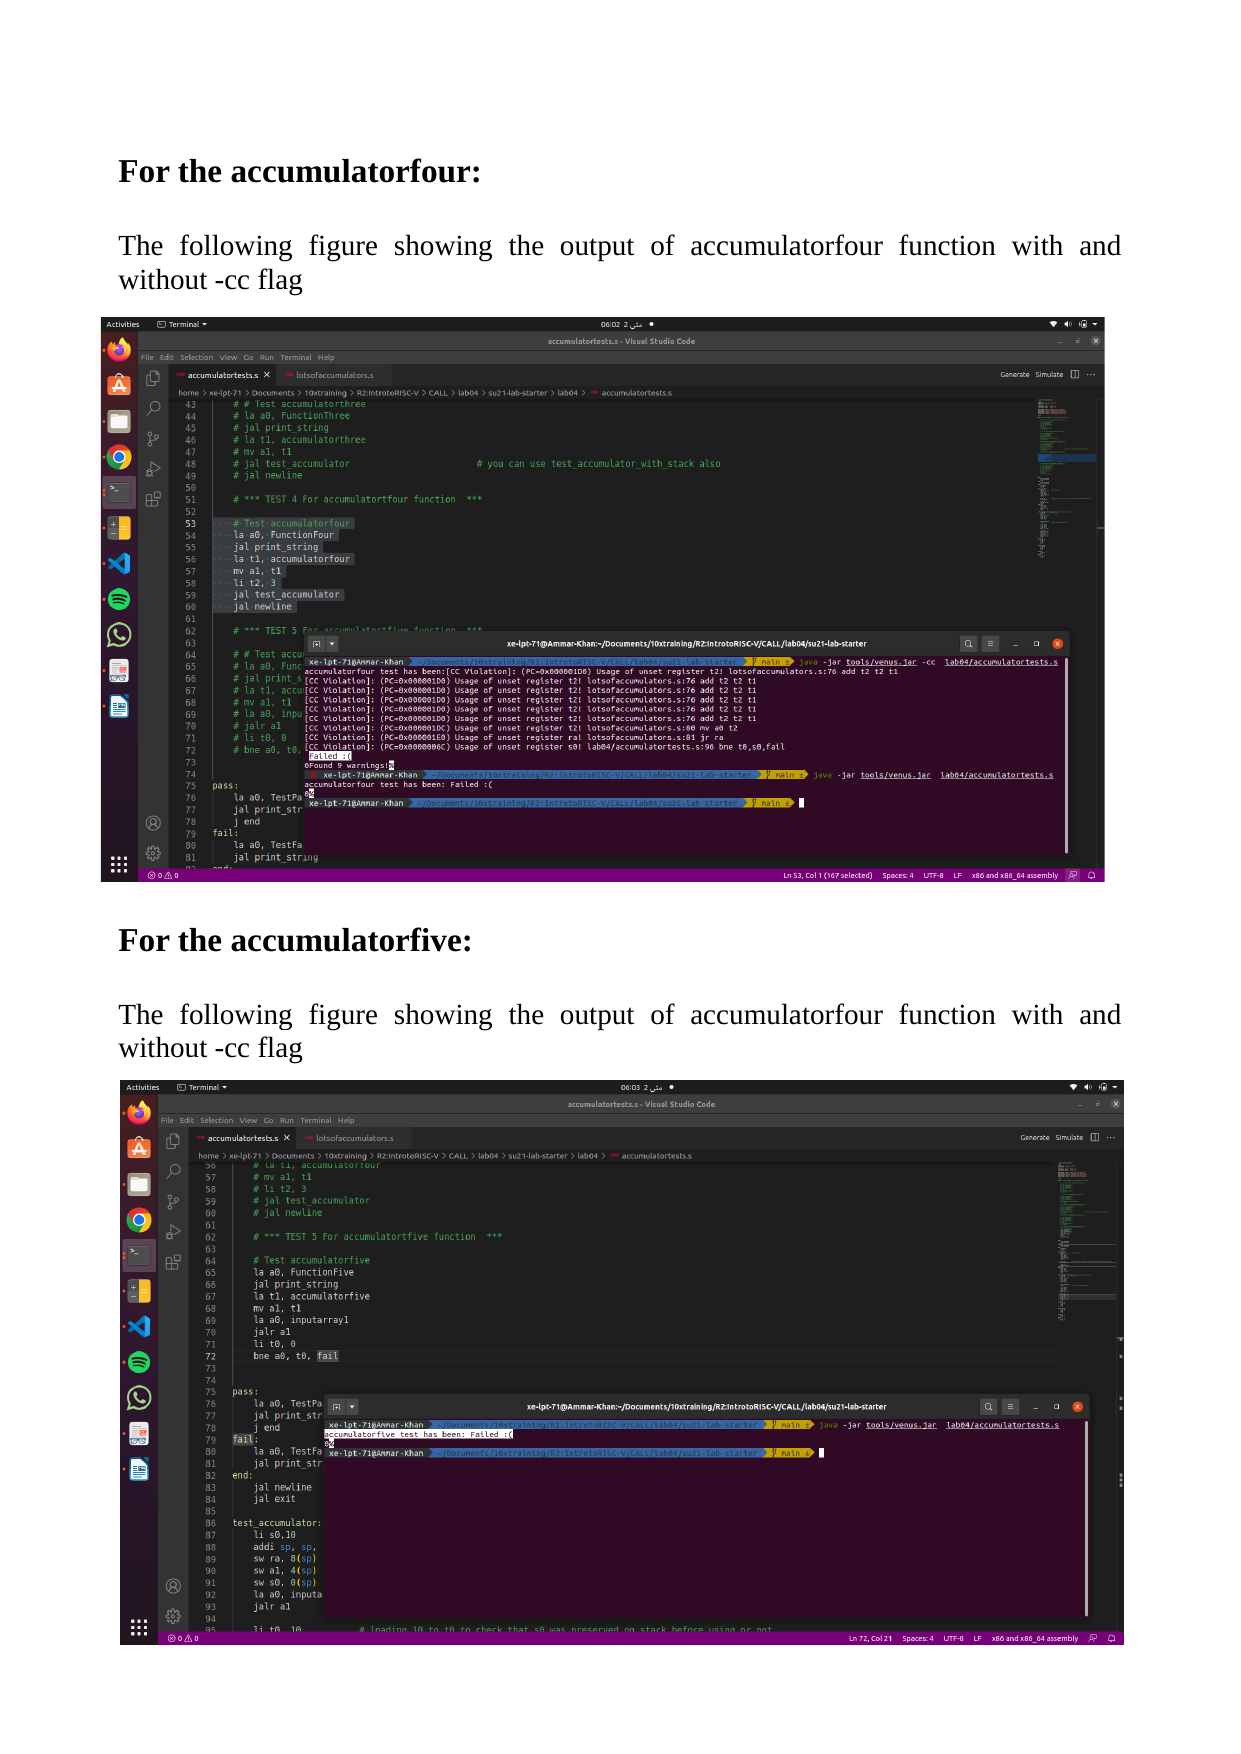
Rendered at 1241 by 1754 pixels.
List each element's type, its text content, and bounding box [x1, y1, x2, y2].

picture [100, 317, 1105, 882]
picture [120, 1080, 1124, 1645]
text The following figure showing the output of accumulatorfour function with and without -cc flag [118, 228, 1122, 295]
text For the accumulatorfive: [118, 920, 1122, 958]
text For the accumulatorfour: [118, 152, 1122, 190]
text The following figure showing the output of accumulatorfour function with and without -cc flag [118, 997, 1122, 1064]
